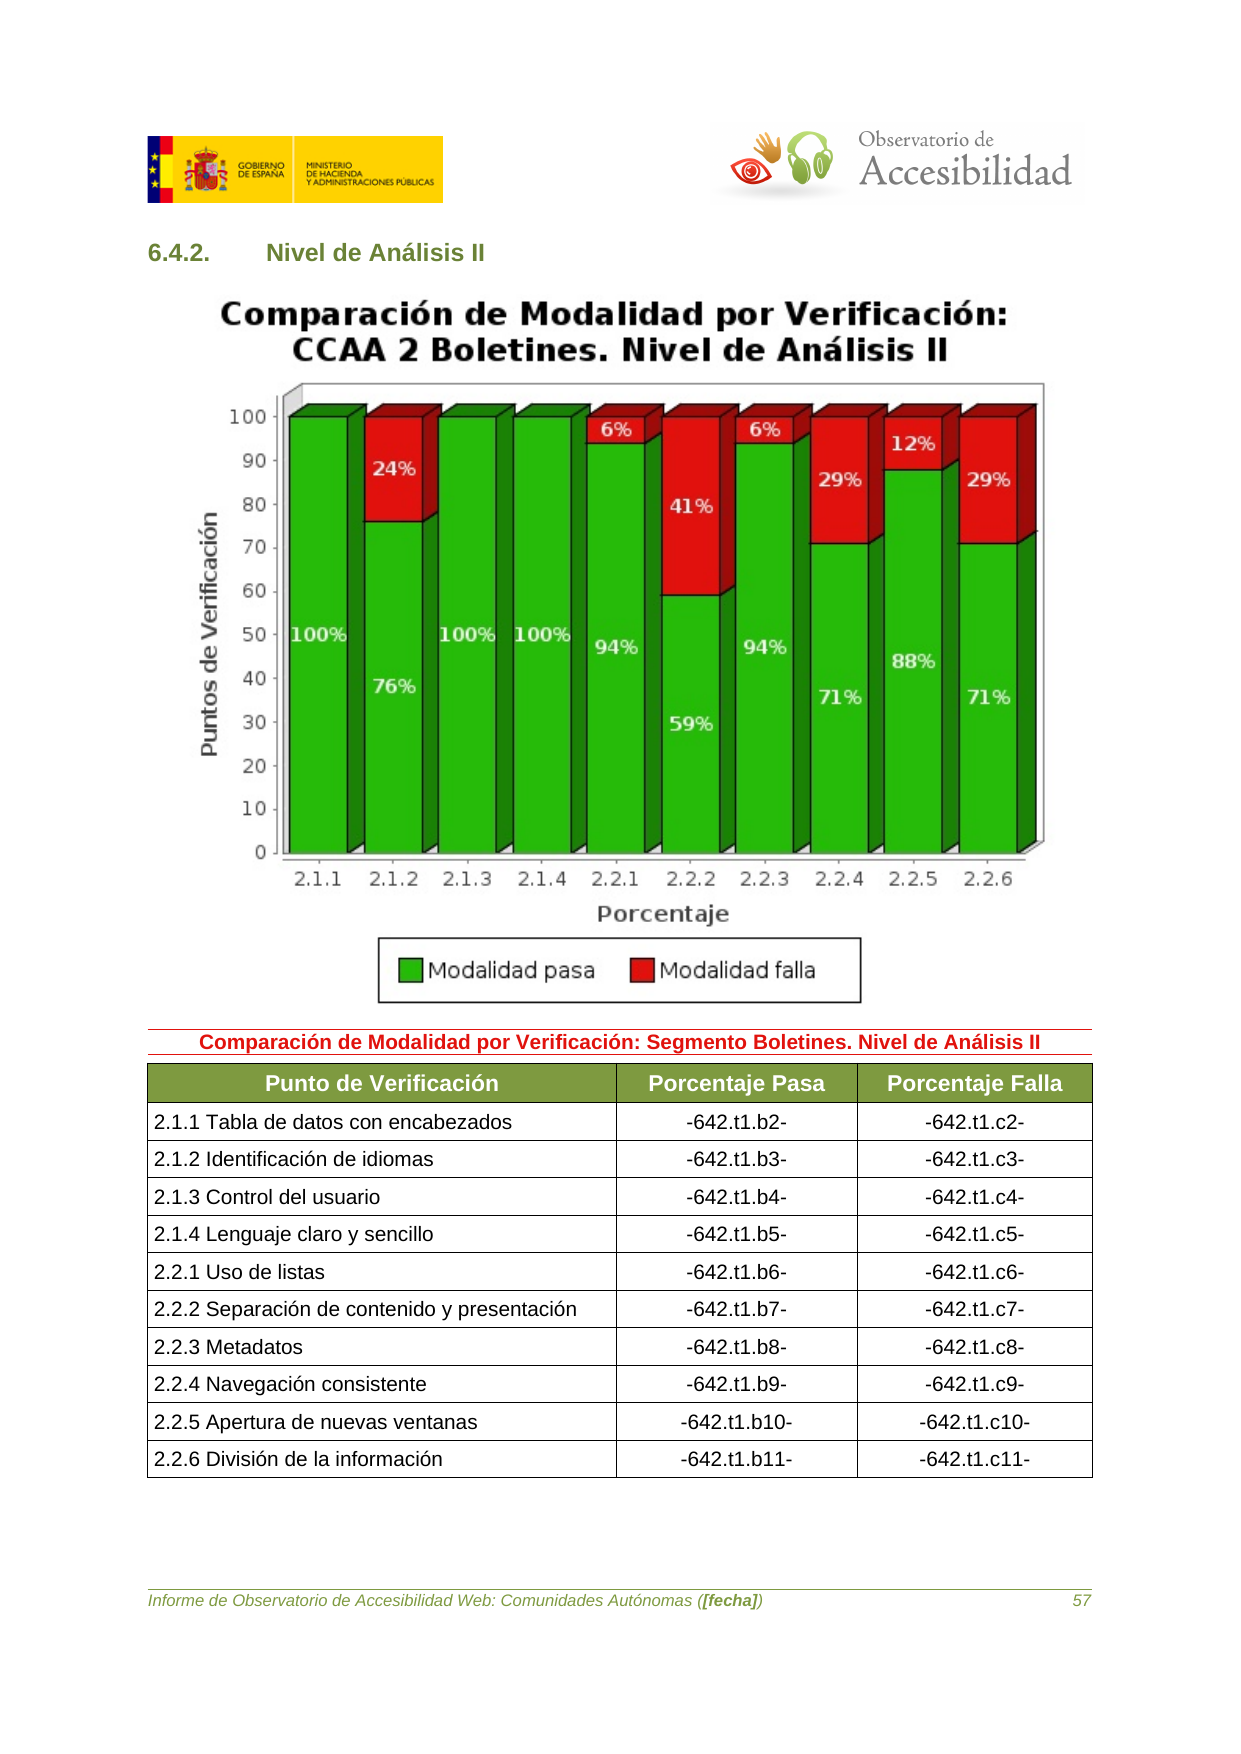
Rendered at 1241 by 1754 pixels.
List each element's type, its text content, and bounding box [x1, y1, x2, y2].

table_cell 2.2.2 Separación de contenido y presentación [148, 1291, 616, 1327]
table_cell -642.t1.c11- [858, 1441, 1092, 1477]
table_header Porcentaje Falla [858, 1064, 1092, 1102]
table_cell 2.1.2 Identificación de idiomas [148, 1141, 616, 1177]
table_cell -642.t1.c3- [858, 1141, 1092, 1177]
table_cell 2.1.1 Tabla de datos con encabezados [148, 1103, 616, 1140]
picture [710, 122, 1086, 205]
table_cell 2.1.4 Lenguaje claro y sencillo [148, 1216, 616, 1252]
table_cell -642.t1.b11- [617, 1441, 857, 1477]
table_cell -642.t1.b7- [617, 1291, 857, 1327]
table_cell -642.t1.b6- [617, 1253, 857, 1290]
table_cell 2.2.1 Uso de listas [148, 1253, 616, 1290]
table_header Porcentaje Pasa [617, 1064, 857, 1102]
table_cell -642.t1.b8- [617, 1328, 857, 1365]
table_cell -642.t1.c10- [858, 1403, 1092, 1440]
table_cell -642.t1.c7- [858, 1291, 1092, 1327]
table_cell -642.t1.c2- [858, 1103, 1092, 1140]
table_cell -642.t1.c8- [858, 1328, 1092, 1365]
text Comparación de Modalidad por Verificación: Segmento Boletines. Nivel de Análisis II [148, 1030, 1092, 1054]
table_cell 2.1.3 Control del usuario [148, 1178, 616, 1215]
table_cell -642.t1.b4- [617, 1178, 857, 1215]
table_cell 2.2.6 División de la información [148, 1441, 616, 1477]
table_cell -642.t1.b2- [617, 1103, 857, 1140]
table_header Punto de Verificación [148, 1064, 616, 1102]
table_cell -642.t1.c4- [858, 1178, 1092, 1215]
list Nivel de Análisis II [148, 238, 1092, 267]
table_cell -642.t1.c5- [858, 1216, 1092, 1252]
table_cell -642.t1.b3- [617, 1141, 857, 1177]
table_cell 2.2.5 Apertura de nuevas ventanas [148, 1403, 616, 1440]
picture [178, 294, 1062, 1005]
table_cell -642.t1.c6- [858, 1253, 1092, 1290]
table_cell 2.2.3 Metadatos [148, 1328, 616, 1365]
table_cell 2.2.4 Navegación consistente [148, 1366, 616, 1402]
table_cell -642.t1.c9- [858, 1366, 1092, 1402]
picture [147, 136, 443, 203]
table_cell -642.t1.b9- [617, 1366, 857, 1402]
table_cell -642.t1.b5- [617, 1216, 857, 1252]
table_cell -642.t1.b10- [617, 1403, 857, 1440]
